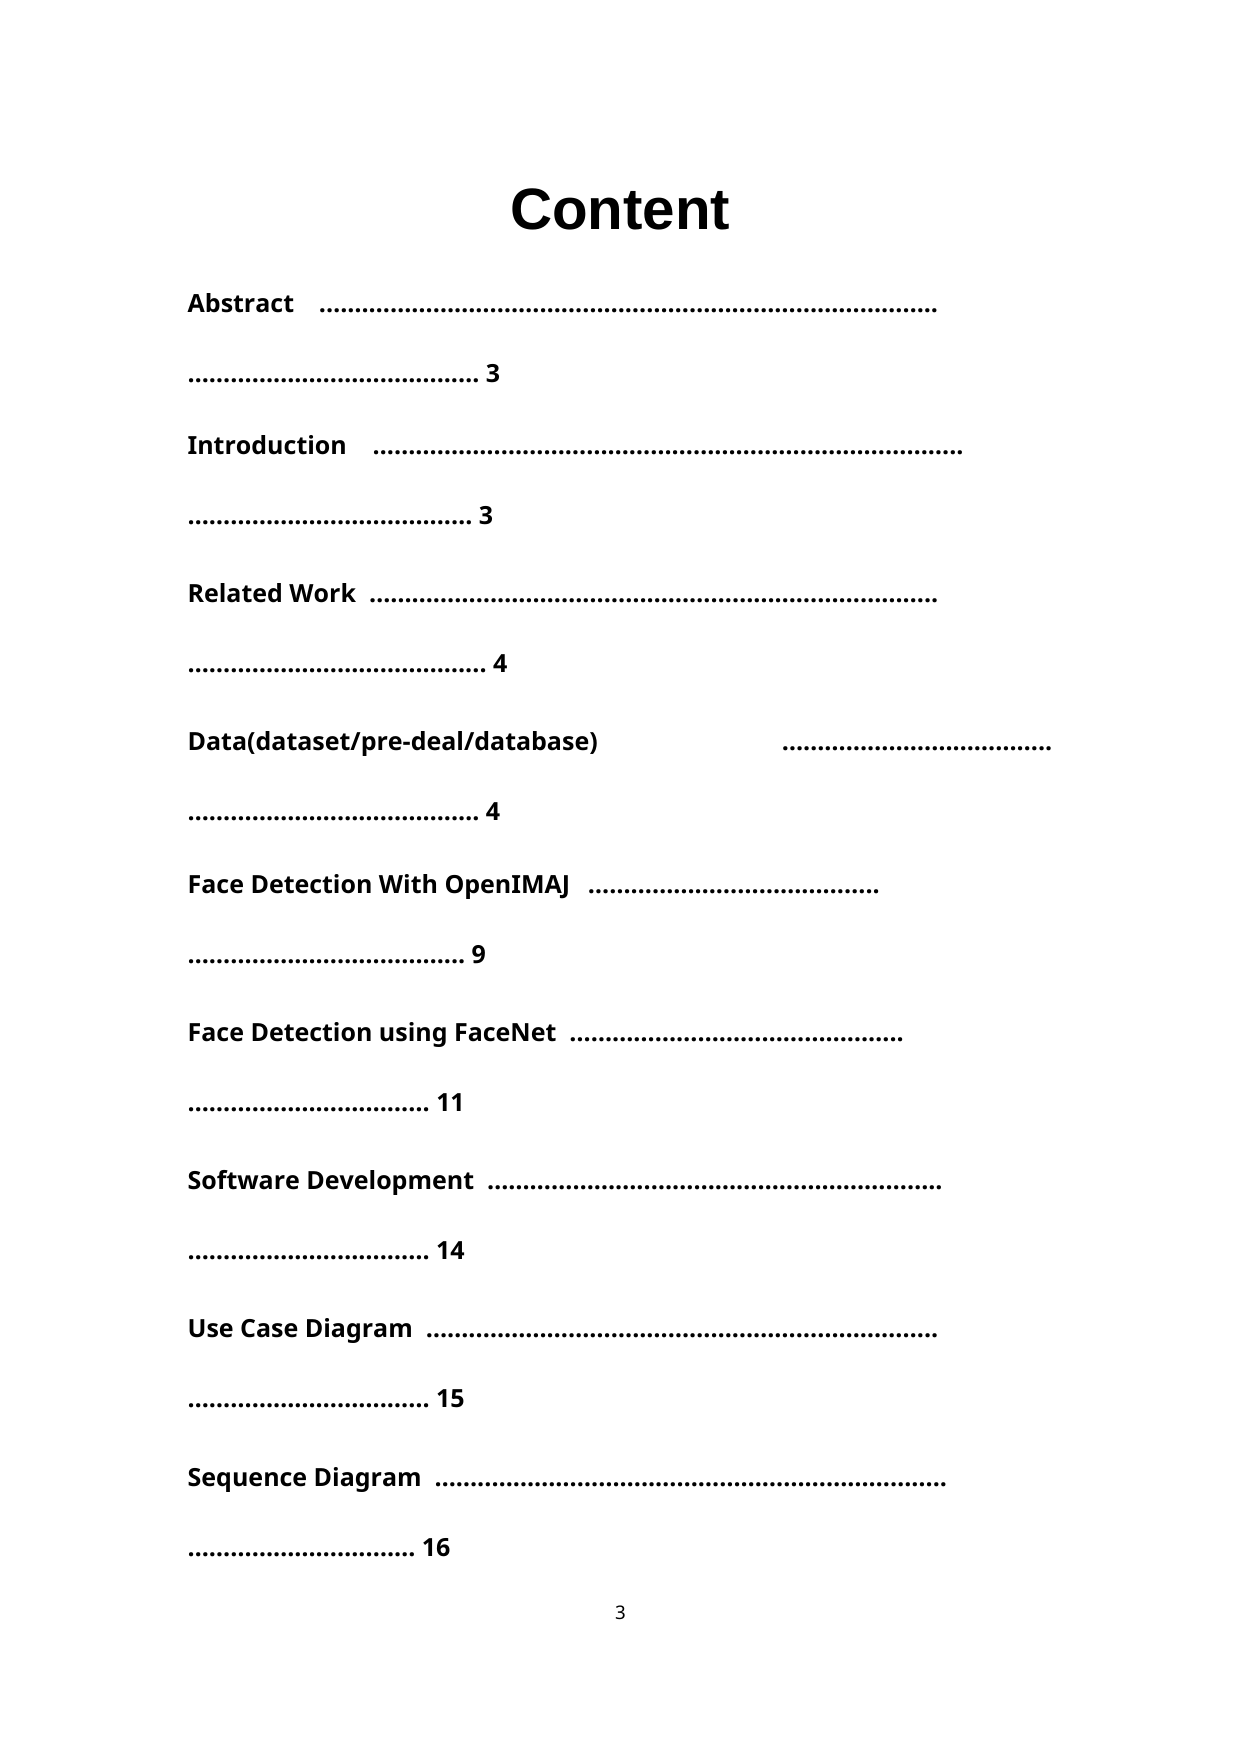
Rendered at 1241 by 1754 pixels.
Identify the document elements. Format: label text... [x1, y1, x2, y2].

text Sequence Diagram ……..…………………..…………………………………..……………………..…… 16 [187, 1444, 1053, 1579]
text Software Development …………………..…………………………………..……………………….…… 14 [187, 1147, 1053, 1282]
text Related Work ……………………………………………………………………..…………………………………... 4 [187, 560, 1053, 695]
text Use Case Diagram ……..…………………..…………………………………..……………………….…… 15 [187, 1296, 1053, 1431]
text Data(dataset/pre-deal/database) ………………………………..………………………………..… 4 [187, 708, 1053, 844]
text Abstract .…………………………………………………………………………..…………………………..…...… 3 [187, 270, 1053, 405]
text Face Detection using FaceNet ………………………………………..…………………….……… 11 [187, 999, 1053, 1134]
text Introduction ………………………………………………………………………..……………………………....… 3 [187, 412, 1053, 547]
text Face Detection With OpenIMAJ …………………………………..………………………………... 9 [187, 851, 1053, 986]
title Content [187, 160, 1053, 257]
